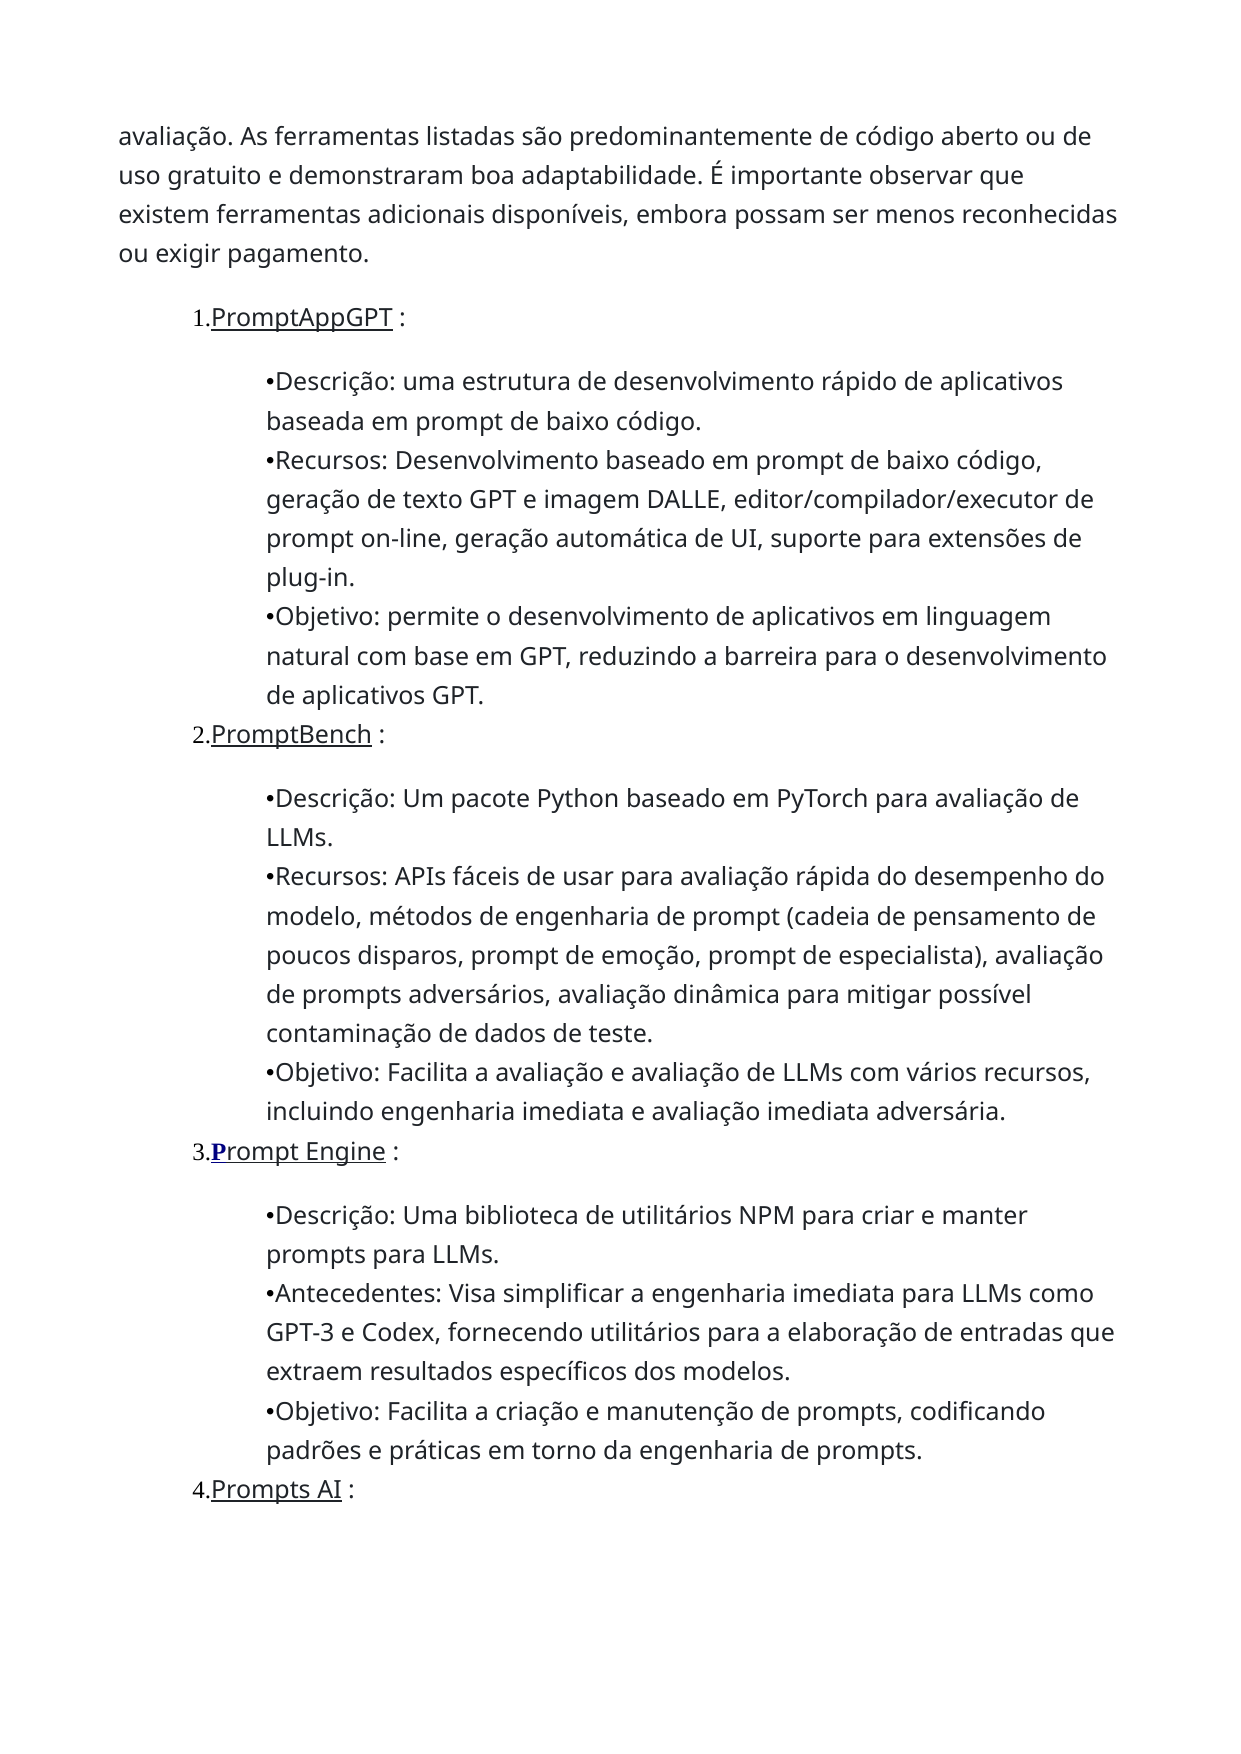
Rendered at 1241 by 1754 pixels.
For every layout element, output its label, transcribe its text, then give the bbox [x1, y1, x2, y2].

list Antecedentes: Visa simplificar a engenharia imediata para LLMs como GPT-3 e Codex, fornecendo utilitários para a elaboração de entradas que extraem resultados específicos dos modelos. [118, 1276, 1122, 1388]
list Recursos: APIs fáceis de usar para avaliação rápida do desempenho do modelo, métodos de engenharia de prompt (cadeia de pensamento de poucos disparos, prompt de emoção, prompt de especialista), avaliação de prompts adversários, avaliação dinâmica para mitigar possível contaminação de dados de teste. [118, 859, 1122, 1050]
list PromptAppGPT : [118, 300, 1122, 334]
list Descrição: uma estrutura de desenvolvimento rápido de aplicativos baseada em prompt de baixo código. [118, 364, 1122, 437]
list Prompt Engine : [118, 1133, 1122, 1167]
list Objetivo: Facilita a criação e manutenção de prompts, codificando padrões e práticas em torno da engenharia de prompts. [118, 1393, 1122, 1466]
list PromptBench : [118, 716, 1122, 751]
text avaliação. As ferramentas listadas são predominantemente de código aberto ou de uso gratuito e demonstraram boa adaptabilidade. É importante observar que existem ferramentas adicionais disponíveis, embora possam ser menos reconhecidas ou exigir pagamento. [118, 118, 1122, 270]
list Descrição: Uma biblioteca de utilitários NPM para criar e manter prompts para LLMs. [118, 1197, 1122, 1271]
list Objetivo: permite o desenvolvimento de aplicativos em linguagem natural com base em GPT, reduzindo a barreira para o desenvolvimento de aplicativos GPT. [118, 599, 1122, 711]
list Prompts AI : [118, 1471, 1122, 1506]
list Objetivo: Facilita a avaliação e avaliação de LLMs com vários recursos, incluindo engenharia imediata e avaliação imediata adversária. [118, 1055, 1122, 1128]
list Recursos: Desenvolvimento baseado em prompt de baixo código, geração de texto GPT e imagem DALLE, editor/compilador/executor de prompt on-line, geração automática de UI, suporte para extensões de plug-in. [118, 442, 1122, 594]
list Descrição: Um pacote Python baseado em PyTorch para avaliação de LLMs. [118, 781, 1122, 854]
